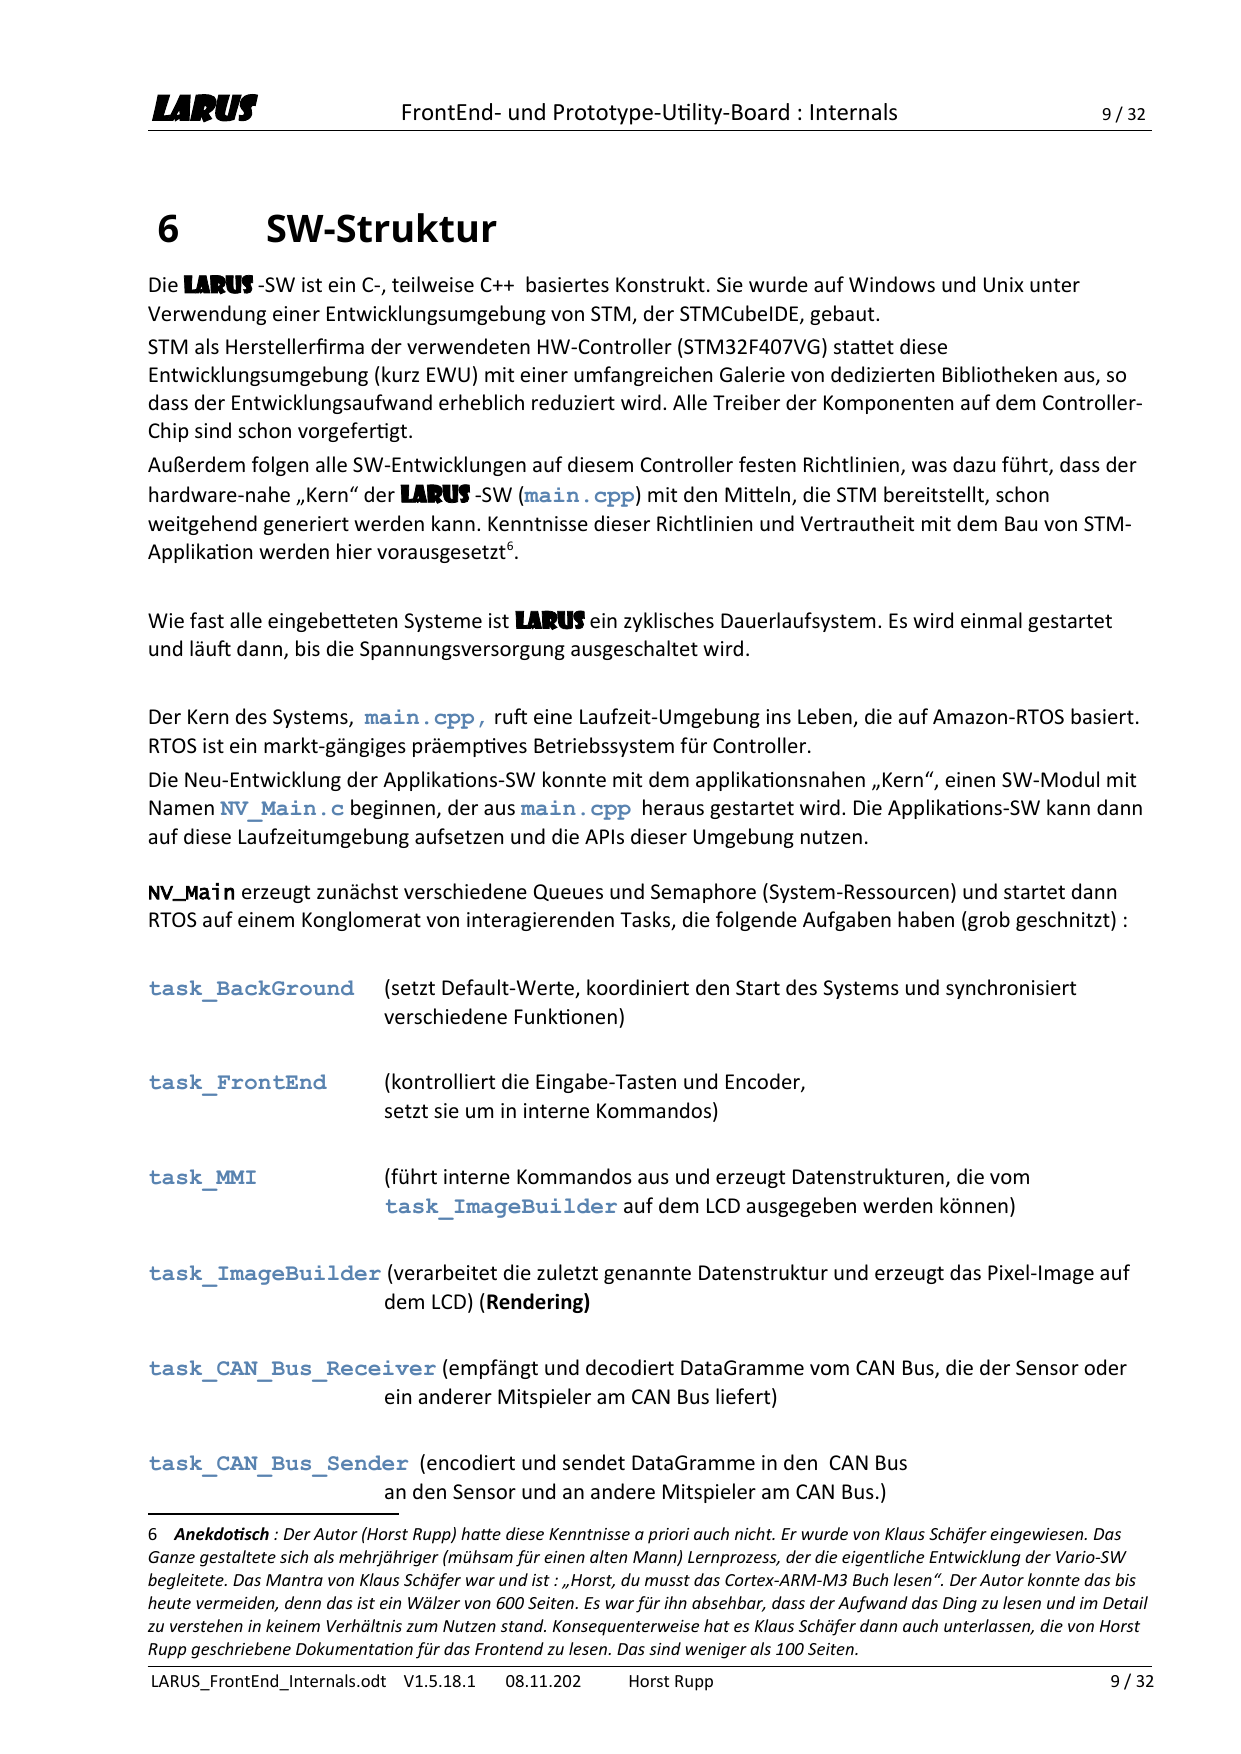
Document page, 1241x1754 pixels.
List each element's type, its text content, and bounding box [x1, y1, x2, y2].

text NV_Main erzeugt zunächst verschiedene Queues und Semaphore (System-Ressourcen) und startet dann RTOS auf einem Konglomerat von interagierenden Tasks, die folgende Aufgaben haben (grob geschnitzt) : [148, 856, 1152, 933]
text task_CAN_Bus_Receiver (empfängt und decodiert DataGramme vom CAN Bus, die der Sensor oder ein anderer Mitspieler am CAN Bus liefert) [148, 1353, 1152, 1410]
text Die Neu-Entwicklung der Applikations-SW konnte mit dem applikationsnahen „Kern“, einen SW-Modul mit Namen NV_Main.c beginnen, der aus main.cpp heraus gestartet wird. Die Applikations-SW kann dann auf diese Laufzeitumgebung aufsetzen und die APIs dieser Umgebung nutzen. [148, 765, 1152, 850]
text Der Kern des Systems, main.cpp, ruft eine Laufzeit-Umgebung ins Leben, die auf Amazon-RTOS basiert. RTOS ist ein markt-gängiges präemptives Betriebssystem für Controller. [148, 702, 1152, 759]
text task_CAN_Bus_Sender (encodiert und sendet DataGramme in den CAN Bus an den Sensor und an andere Mitspieler am CAN Bus.) [148, 1448, 1152, 1505]
text STM als Herstellerfirma der verwendeten HW-Controller (STM32F407VG) stattet diese Entwicklungsumgebung (kurz EWU) mit einer umfangreichen Galerie von dedizierten Bibliotheken aus, so dass der Entwicklungsaufwand erheblich reduziert wird. Alle Treiber der Komponenten auf dem Controller-Chip sind schon vorgefertigt. [148, 332, 1152, 444]
text task_BackGround (setzt Default-Werte, koordiniert den Start des Systems und synchronisiert verschiedene Funktionen) [148, 973, 1152, 1030]
text task_FrontEnd (kontrolliert die Eingabe-Tasten und Encoder, setzt sie um in interne Kommandos) [148, 1067, 1152, 1124]
text Außerdem folgen alle SW-Entwicklungen auf diesem Controller festen Richtlinien, was dazu führt, dass der hardware-nahe „Kern“ der LARUS -SW (main.cpp) mit den Mitteln, die STM bereitstellt, schon weitgehend generiert werden kann. Kenntnisse dieser Richtlinien und Vertrautheit mit dem Bau von STM-Applikation werden hier vorausgesetzt. [148, 450, 1152, 565]
text Die LARUS -SW ist ein C-, teilweise C++ basiertes Konstrukt. Sie wurde auf Windows und Unix unter Verwendung einer Entwicklungsumgebung von STM, der STMCubeIDE, gebaut. [148, 269, 1152, 327]
subtitle SW-Struktur [148, 173, 1128, 254]
text task_ImageBuilder (verarbeitet die zuletzt genannte Datenstruktur und erzeugt das Pixel-Image auf dem LCD) (Rendering) [148, 1258, 1152, 1315]
text Wie fast alle eingebetteten Systeme ist LARUS ein zyklisches Dauerlaufsystem. Es wird einmal gestartet und läuft dann, bis die Spannungsversorgung ausgeschaltet wird. [148, 605, 1152, 662]
text task_MMI (führt interne Kommandos aus und erzeugt Datenstrukturen, die vom task_ImageBuilder auf dem LCD ausgegeben werden können) [148, 1162, 1152, 1221]
text Anekdotisch : Der Autor (Horst Rupp) hatte diese Kenntnisse a priori auch nicht. Er wurde von Klaus Schäfer eingewiesen. Das Ganze gestaltete sich als mehrjähriger (mühsam für einen alten Mann) Lernprozess, der die eigentliche Entwicklung der Vario-SW begleitete. Das Mantra von Klaus Schäfer war und ist : „Horst, du musst das Cortex-ARM-M3 Buch lesen“. Der Autor konnte das bis heute vermeiden, denn das ist ein Wälzer von 600 Seiten. Es war für ihn absehbar, dass der Aufwand das Ding zu lesen und im Detail zu verstehen in keinem Verhältnis zum Nutzen stand. Konsequenterweise hat es Klaus Schäfer dann auch unterlassen, die von Horst Rupp geschriebene Dokumentation für das Frontend zu lesen. Das sind weniger als 100 Seiten. [148, 1523, 1152, 1660]
